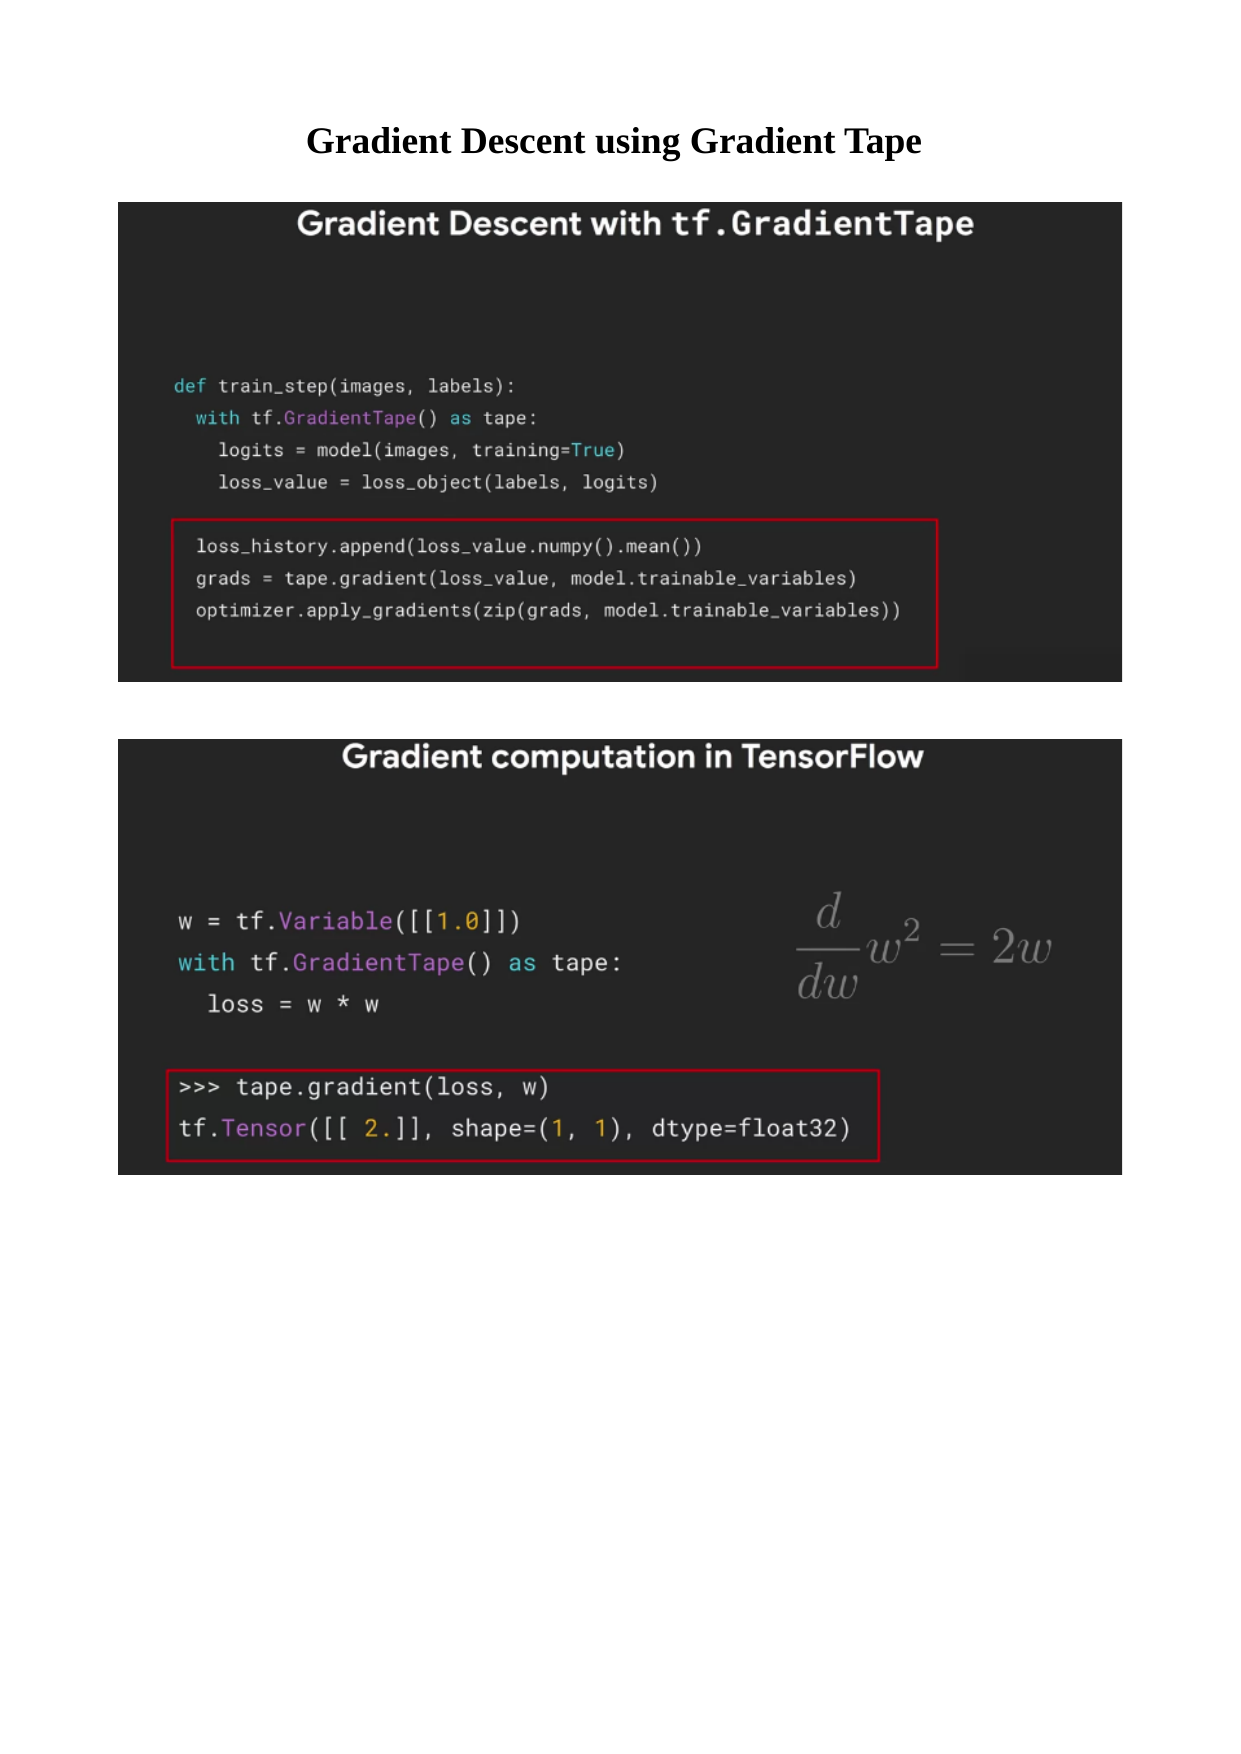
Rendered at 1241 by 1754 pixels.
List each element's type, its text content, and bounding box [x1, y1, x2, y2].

subtitle Gradient Descent using Gradient Tape [118, 118, 1122, 161]
picture [118, 739, 1123, 1175]
picture [118, 202, 1123, 682]
